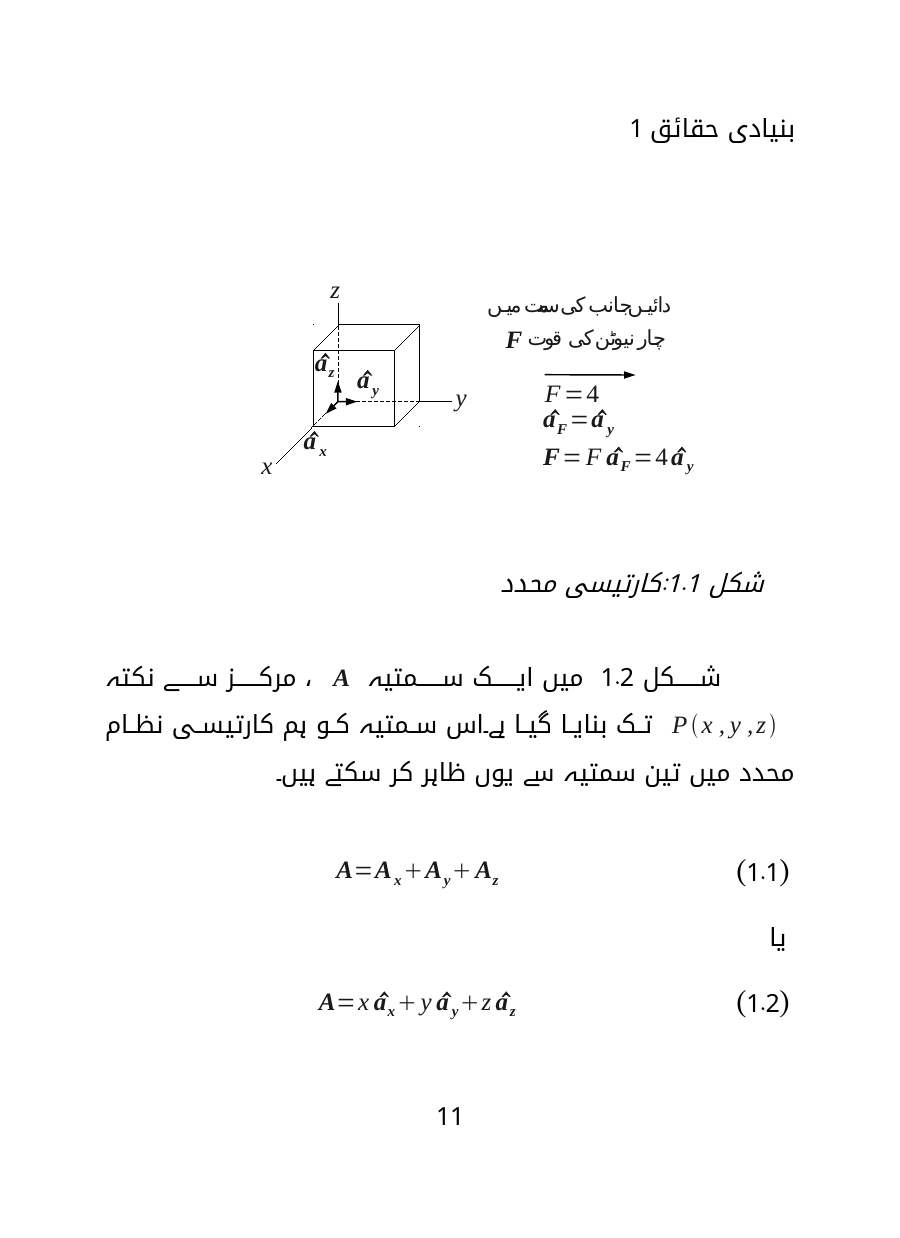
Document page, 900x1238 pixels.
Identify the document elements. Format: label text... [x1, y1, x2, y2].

table_header [105, 843, 718, 914]
table_header [105, 974, 718, 1046]
text یا [105, 914, 795, 962]
text شکل 1.1:کارتیسی محدد [137, 195, 763, 608]
text شکل 1.2 میں ایک سمتیہ، مرکز سے نکتہ تک بنایا گیا ہے۔اس سمتیہ کو ہم کارتیسی نظام محدد میں تین سمتیہ سے یوں ظاہر کر سکتے ہیں۔ [105, 654, 795, 797]
table_header (1.2) [718, 974, 795, 1046]
table_header (1.1) [718, 843, 795, 914]
